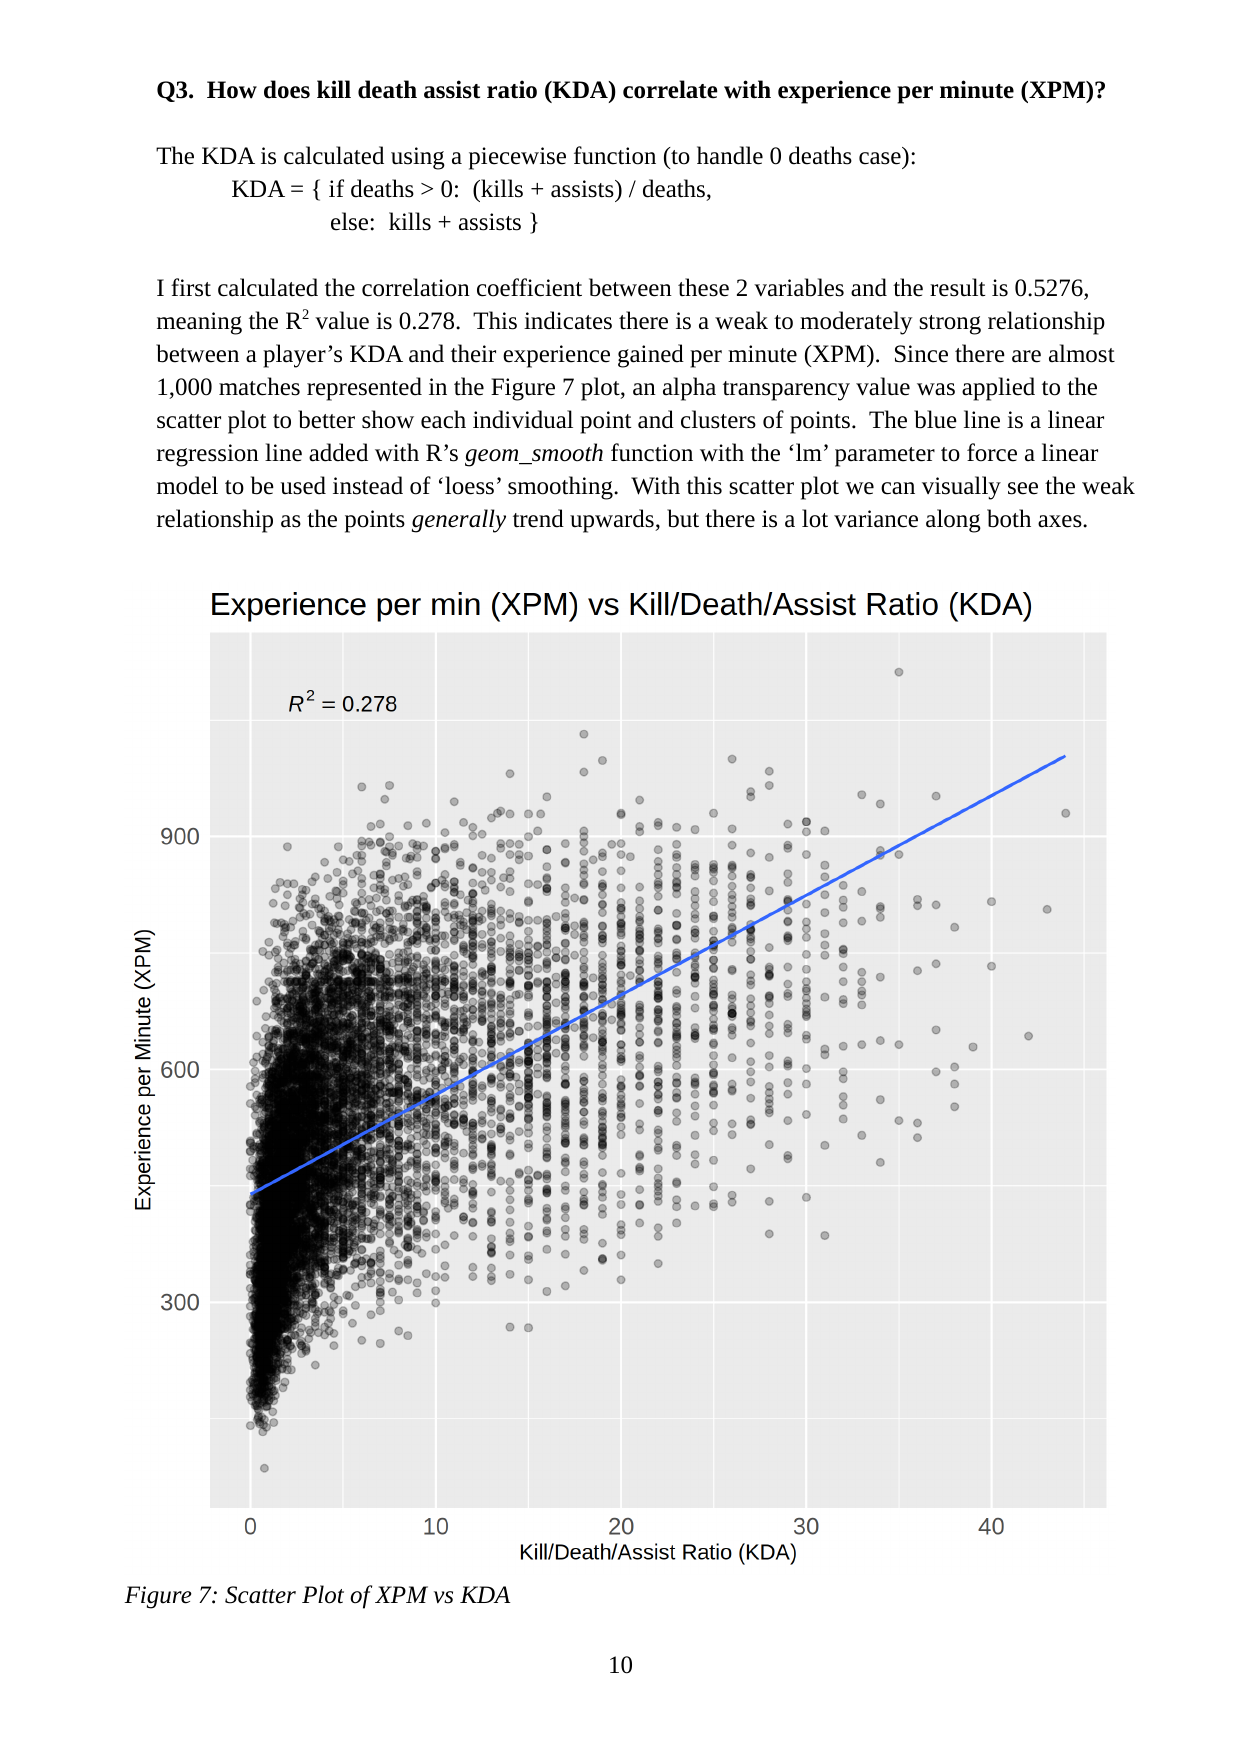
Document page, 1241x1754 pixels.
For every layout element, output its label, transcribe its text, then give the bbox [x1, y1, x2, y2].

text The KDA is calculated using a piecewise function (to handle 0 deaths case): [156, 141, 1159, 170]
text Q3. How does kill death assist ratio (KDA) correlate with experience per minute (XPM)? [156, 75, 1159, 104]
text Figure 7: Scatter Plot of XPM vs KDA [124, 1575, 1116, 1608]
text else: kills + assists } [231, 207, 1159, 236]
picture [124, 582, 1117, 1575]
text I first calculated the correlation coefficient between these 2 variables and the result is 0.5276, meaning the R2 value is 0.278. This indicates there is a weak to moderately strong relationship between a player’s KDA and their experience gained per minute (XPM). Since there are almost 1,000 matches represented in the Figure 7 plot, an alpha transparency value was applied to the scatter plot to better show each individual point and clusters of points. The blue line is a linear regression line added with R’s geom_smooth function with the ‘lm’ parameter to force a linear model to be used instead of ‘loess’ smoothing. With this scatter plot we can visually see the weak relationship as the points generally trend upwards, but there is a lot variance along both axes. [156, 273, 1159, 533]
text KDA = { if deaths > 0: (kills + assists) / deaths, [231, 174, 1159, 203]
